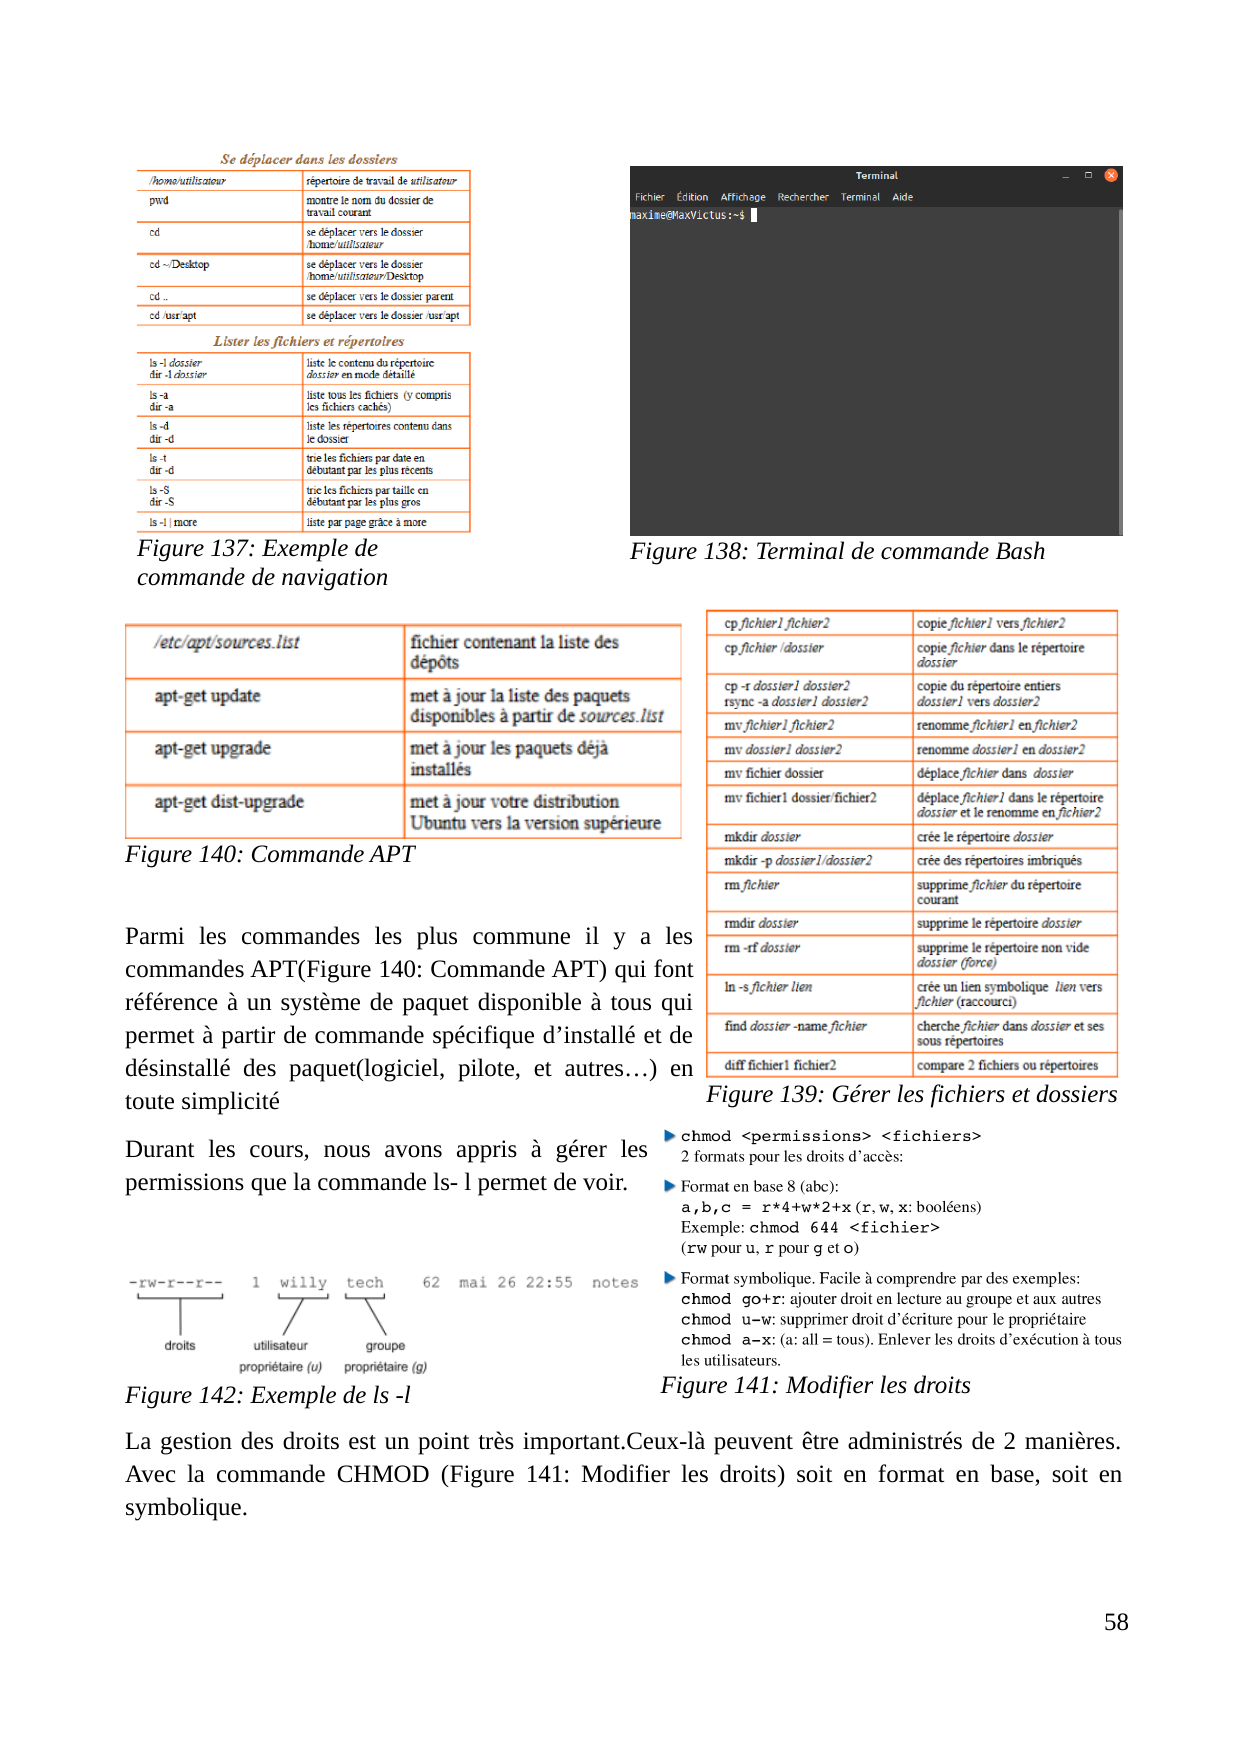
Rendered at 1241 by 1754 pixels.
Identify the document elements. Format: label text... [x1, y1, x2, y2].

text Figure 138: Terminal de commande Bash [630, 536, 1123, 565]
text Figure 140: Commande APT [125, 839, 682, 868]
picture [706, 609, 1119, 1079]
text La gestion des droits est un point très important.Ceux-là peuvent être administrés de 2 manières. Avec la commande CHMOD (Figure 141: Modifier les droits) soit en format en base, soit en symbolique. [125, 1262, 1123, 1521]
picture [125, 622, 682, 839]
text Figure 141: Modifier les droits [660, 1371, 1123, 1399]
picture [136, 153, 473, 534]
text Figure 142: Exemple de ls -l [125, 1381, 643, 1409]
text [660, 1399, 1123, 1413]
picture [630, 166, 1123, 536]
text Parmi les commandes les plus commune il y a les commandes APT(Figure 140: Commande APT) qui font référence à un système de paquet disponible à tous qui permet à partir de commande spécifique d’installé et de désinstallé des paquet(logiciel, pilote, et autres…) en toute simplicité [125, 921, 1123, 1126]
text Figure 137: Exemple de commande de navigation [137, 534, 472, 591]
picture [125, 1264, 643, 1381]
picture [660, 1126, 1123, 1371]
text Durant les cours, nous avons appris à gérer les permissions que la commande ls- l permet de voir. [125, 1134, 660, 1196]
text Figure 139: Gérer les fichiers et dossiers [706, 1079, 1118, 1107]
